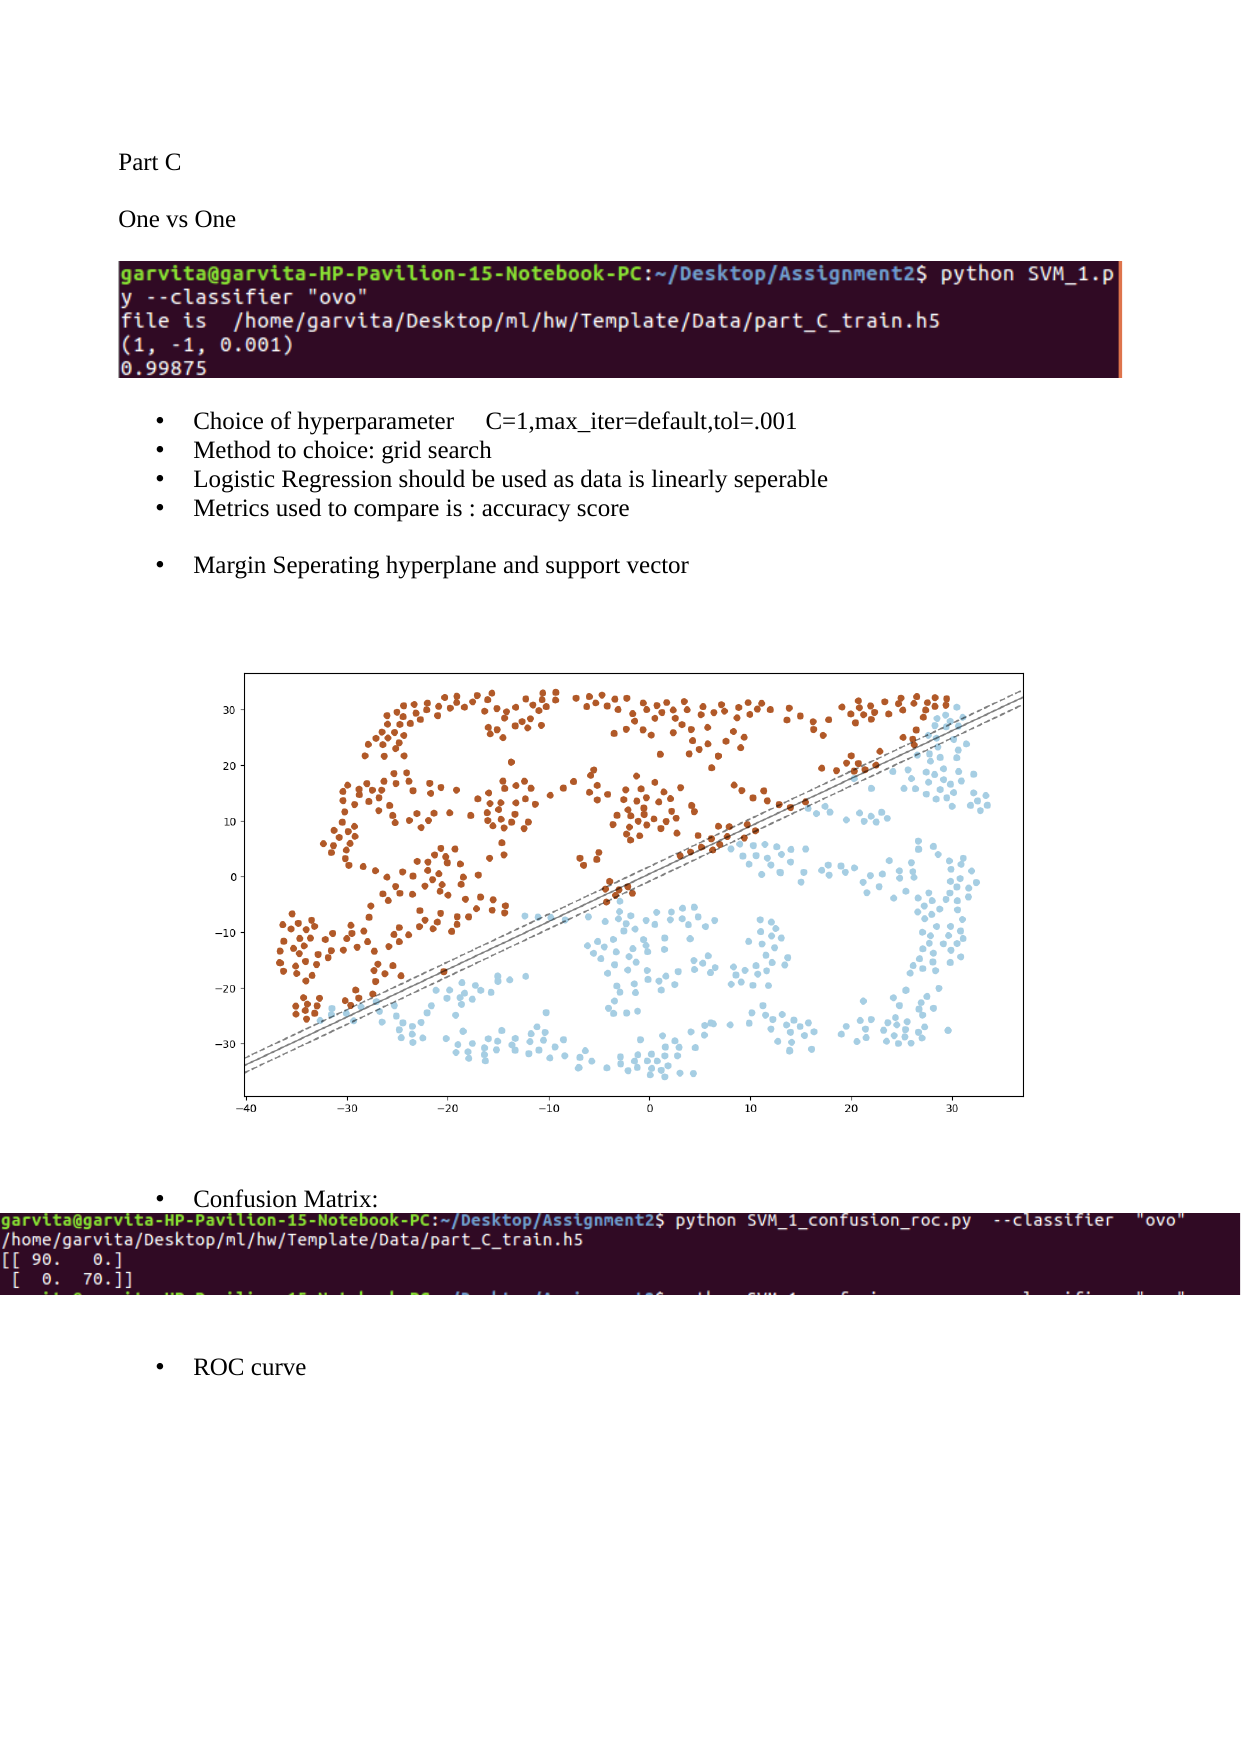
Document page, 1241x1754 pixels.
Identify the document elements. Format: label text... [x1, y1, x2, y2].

list Logistic Regression should be used as data is linearly seperable [156, 464, 1122, 493]
list Metrics used to compare is : accuracy score [156, 493, 1122, 521]
list Margin Seperating hyperplane and support vector [156, 550, 1122, 579]
picture [118, 607, 1123, 1156]
picture [0, 1213, 1241, 1295]
list ROC curve [156, 1352, 1122, 1381]
list Choice of hyperparameter C=1,max_iter=default,tol=.001 [156, 406, 1122, 435]
list Method to choice: grid search [156, 435, 1122, 464]
text Part C [118, 147, 1122, 176]
picture [118, 261, 1123, 378]
text One vs One [118, 204, 1122, 233]
list Confusion Matrix: [156, 1184, 1122, 1213]
